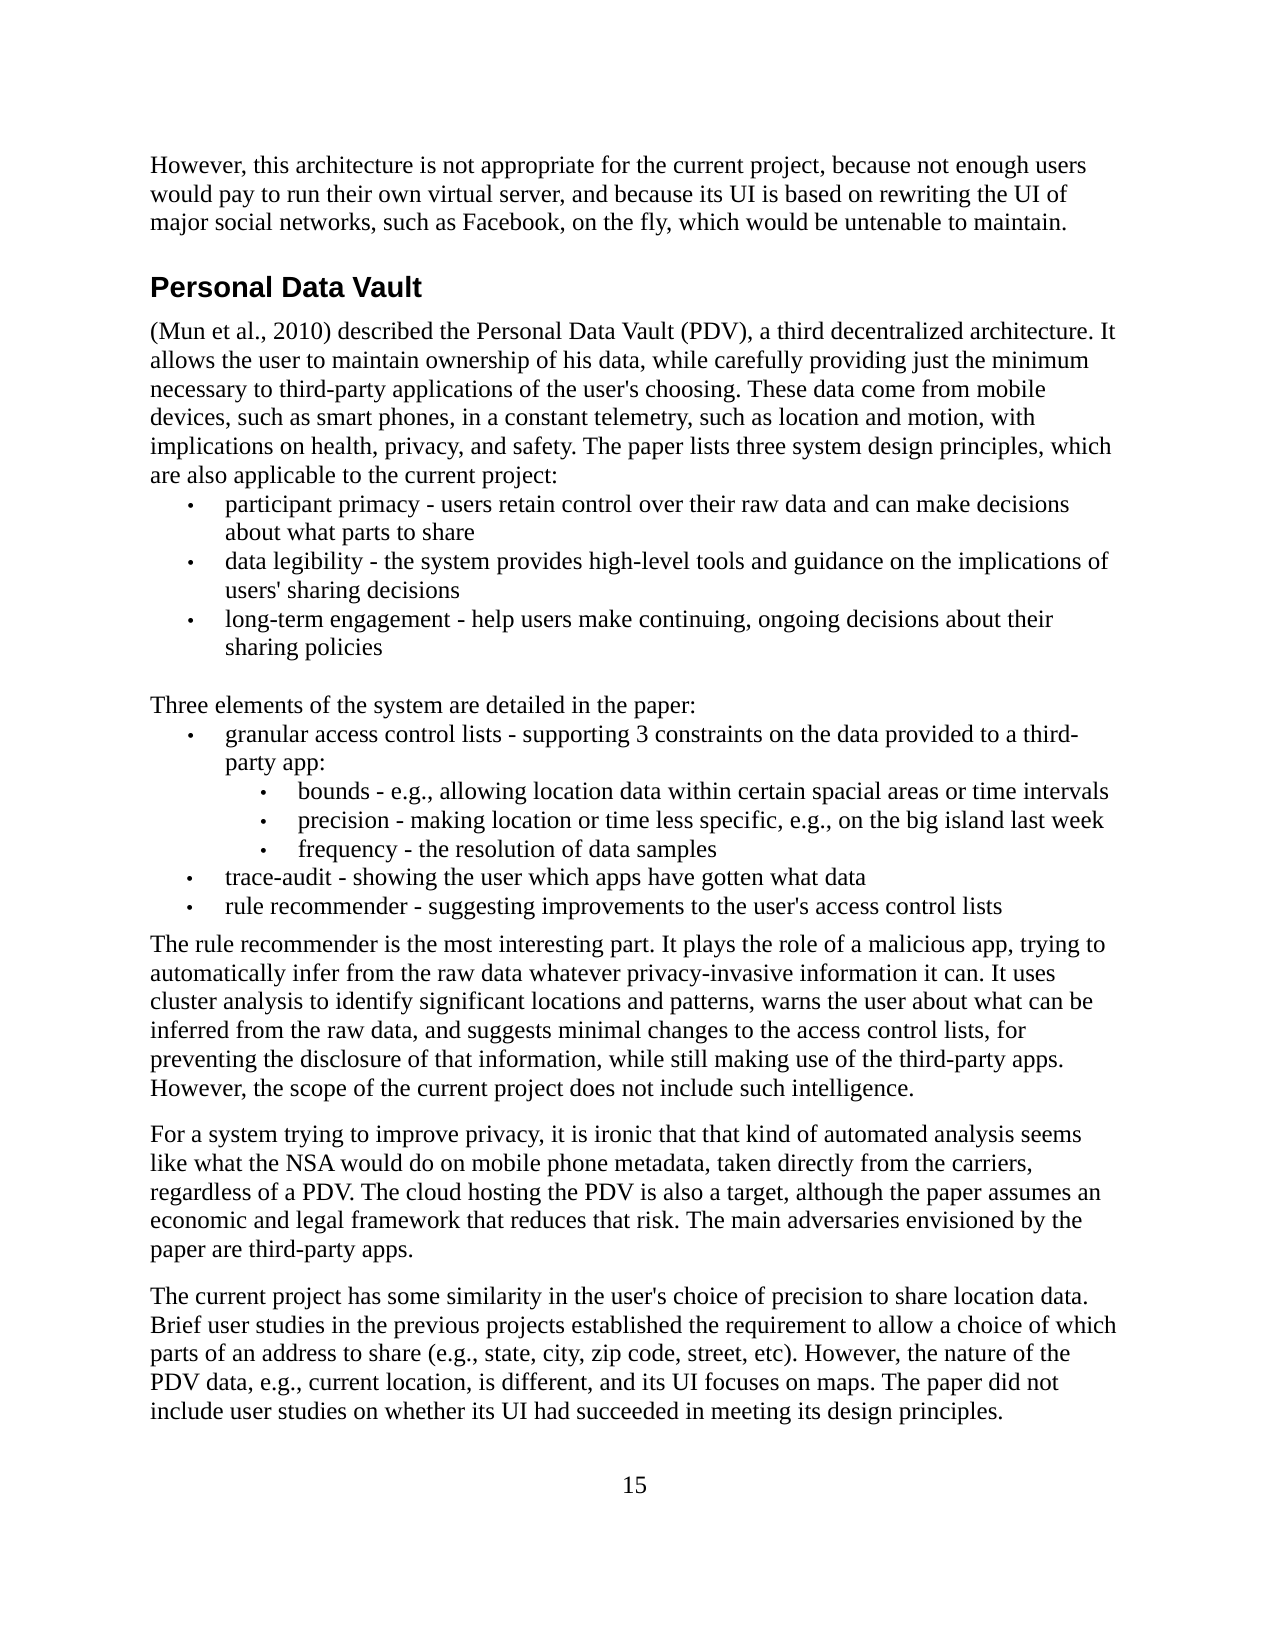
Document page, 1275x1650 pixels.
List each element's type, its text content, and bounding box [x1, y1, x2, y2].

text (Mun et al., 2010) described the Personal Data Vault (PDV), a third decentralized architecture. It allows the user to maintain ownership of his data, while carefully providing just the minimum necessary to third-party applications of the user's choosing. These data come from mobile devices, such as smart phones, in a constant telemetry, such as location and motion, with implications on health, privacy, and safety. The paper lists three system design principles, which are also applicable to the current project: [150, 316, 1125, 489]
text Three elements of the system are detailed in the paper: [150, 690, 1125, 719]
text The current project has some similarity in the user's choice of precision to share location data. Brief user studies in the previous projects established the requirement to allow a choice of which parts of an address to share (e.g., state, city, zip code, street, etc). However, the nature of the PDV data, e.g., current location, is different, and its UI focuses on maps. The paper did not include user studies on whether its UI had succeeded in meeting its design principles. [150, 1281, 1125, 1425]
subtitle Personal Data Vault [150, 270, 1125, 304]
text The rule recommender is the most interesting part. It plays the role of a malicious app, trying to automatically infer from the raw data whatever privacy-invasive information it can. It uses cluster analysis to identify significant locations and patterns, warns the user about what can be inferred from the raw data, and suggests minimal changes to the access control lists, for preventing the disclosure of that information, while still making use of the third-party apps. However, the scope of the current project does not include such intelligence. [150, 929, 1125, 1101]
list precision - making location or time less specific, e.g., on the big island last week [260, 805, 1125, 834]
text However, this architecture is not appropriate for the current project, because not enough users would pay to run their own virtual server, and because its UI is based on rewriting the UI of major social networks, such as Facebook, on the fly, which would be untenable to maintain. [150, 150, 1125, 236]
list granular access control lists - supporting 3 constraints on the data provided to a third-party app: [187, 719, 1125, 776]
list rule recommender - suggesting improvements to the user's access control lists [186, 891, 1125, 920]
list participant primacy - users retain control over their raw data and can make decisions about what parts to share [187, 489, 1125, 546]
list bounds - e.g., allowing location data within certain spacial areas or time intervals [260, 776, 1125, 805]
text For a system trying to improve privacy, it is ironic that that kind of automated analysis seems like what the NSA would do on mobile phone metadata, taken directly from the carriers, regardless of a PDV. The cloud hosting the PDV is also a target, although the paper assumes an economic and legal framework that reduces that risk. The main adversaries envisioned by the paper are third-party apps. [150, 1119, 1125, 1263]
list trace-audit - showing the user which apps have gotten what data [186, 862, 1125, 891]
list long-term engagement - help users make continuing, ongoing decisions about their sharing policies [187, 604, 1125, 661]
list data legibility - the system provides high-level tools and guidance on the implications of users' sharing decisions [187, 546, 1125, 604]
list frequency - the resolution of data samples [260, 834, 1125, 862]
